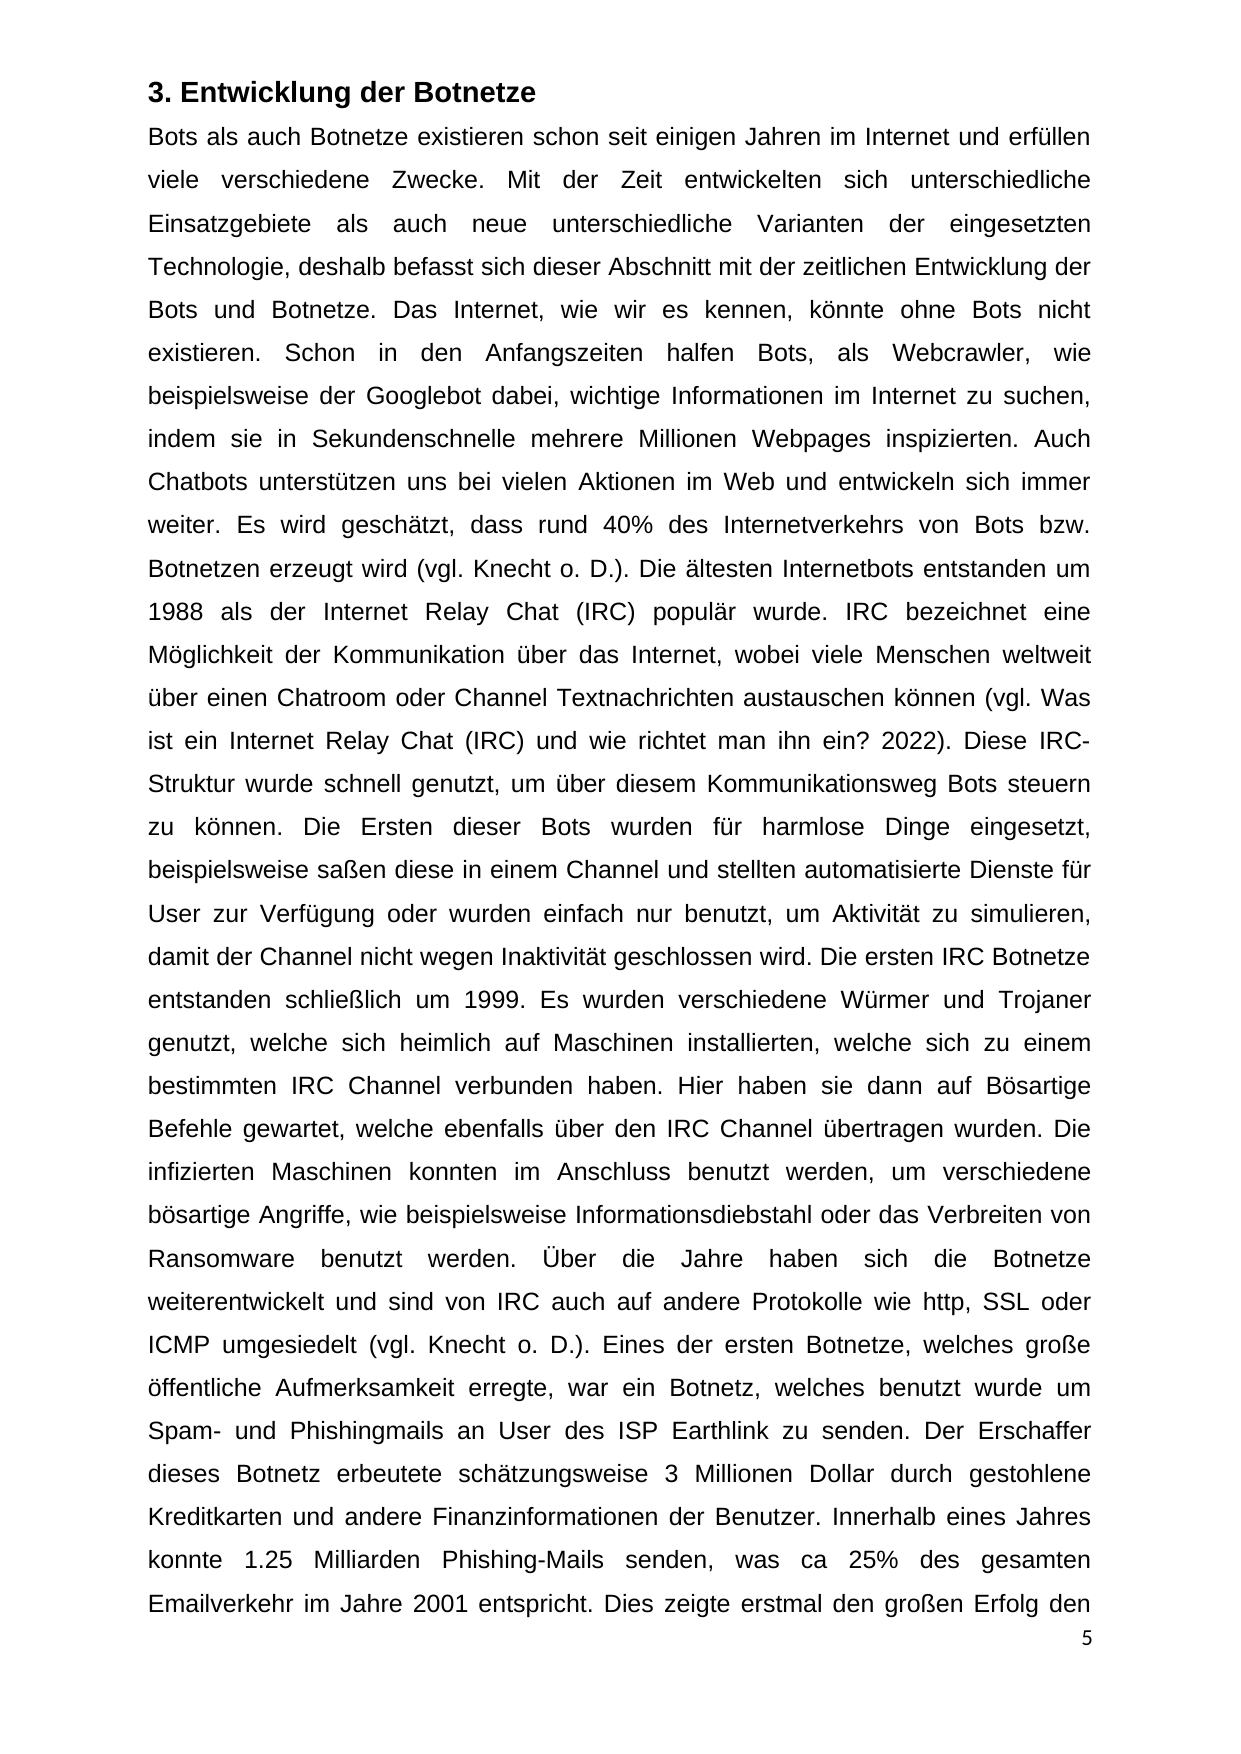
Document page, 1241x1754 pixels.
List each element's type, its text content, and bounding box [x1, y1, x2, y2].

subtitle 3. Entwicklung der Botnetze [148, 75, 1093, 108]
text Bots als auch Botnetze existieren schon seit einigen Jahren im Internet und erfüllen viele verschiedene Zwecke. Mit der Zeit entwickelten sich unterschiedliche Einsatzgebiete als auch neue unterschiedliche Varianten der eingesetzten Technologie, deshalb befasst sich dieser Abschnitt mit der zeitlichen Entwicklung der Bots und Botnetze. Das Internet, wie wir es kennen, könnte ohne Bots nicht existieren. Schon in den Anfangszeiten halfen Bots, als Webcrawler, wie beispielsweise der Googlebot dabei, wichtige Informationen im Internet zu suchen, indem sie in Sekundenschnelle mehrere Millionen Webpages inspizierten. Auch Chatbots unterstützen uns bei vielen Aktionen im Web und entwickeln sich immer weiter. Es wird geschätzt, dass rund 40% des Internetverkehrs von Bots bzw. Botnetzen erzeugt wird (vgl. Knecht o. D.). Die ältesten Internetbots entstanden um 1988 als der Internet Relay Chat (IRC) populär wurde. IRC bezeichnet eine Möglichkeit der Kommunikation über das Internet, wobei viele Menschen weltweit über einen Chatroom oder Channel Textnachrichten austauschen können (vgl. Was ist ein Internet Relay Chat (IRC) und wie richtet man ihn ein? 2022). Diese IRC-Struktur wurde schnell genutzt, um über diesem Kommunikationsweg Bots steuern zu können. Die Ersten dieser Bots wurden für harmlose Dinge eingesetzt, beispielsweise saßen diese in einem Channel und stellten automatisierte Dienste für User zur Verfügung oder wurden einfach nur benutzt, um Aktivität zu simulieren, damit der Channel nicht wegen Inaktivität geschlossen wird. Die ersten IRC Botnetze entstanden schließlich um 1999. Es wurden verschiedene Würmer und Trojaner genutzt, welche sich heimlich auf Maschinen installierten, welche sich zu einem bestimmten IRC Channel verbunden haben. Hier haben sie dann auf Bösartige Befehle gewartet, welche ebenfalls über den IRC Channel übertragen wurden. Die infizierten Maschinen konnten im Anschluss benutzt werden, um verschiedene bösartige Angriffe, wie beispielsweise Informationsdiebstahl oder das Verbreiten von Ransomware benutzt werden. Über die Jahre haben sich die Botnetze weiterentwickelt und sind von IRC auch auf andere Protokolle wie http, SSL oder ICMP umgesiedelt (vgl. Knecht o. D.). Eines der ersten Botnetze, welches große öffentliche Aufmerksamkeit erregte, war ein Botnetz, welches benutzt wurde um Spam- und Phishingmails an User des ISP Earthlink zu senden. Der Erschaffer dieses Botnetz erbeutete schätzungsweise 3 Millionen Dollar durch gestohlene Kreditkarten und andere Finanzinformationen der Benutzer. Innerhalb eines Jahres konnte 1.25 Milliarden Phishing-Mails senden, was ca 25% des gesamten Emailverkehr im Jahre 2001 entspricht. Dies zeigte erstmal den großen Erfolg den [148, 122, 1093, 1617]
